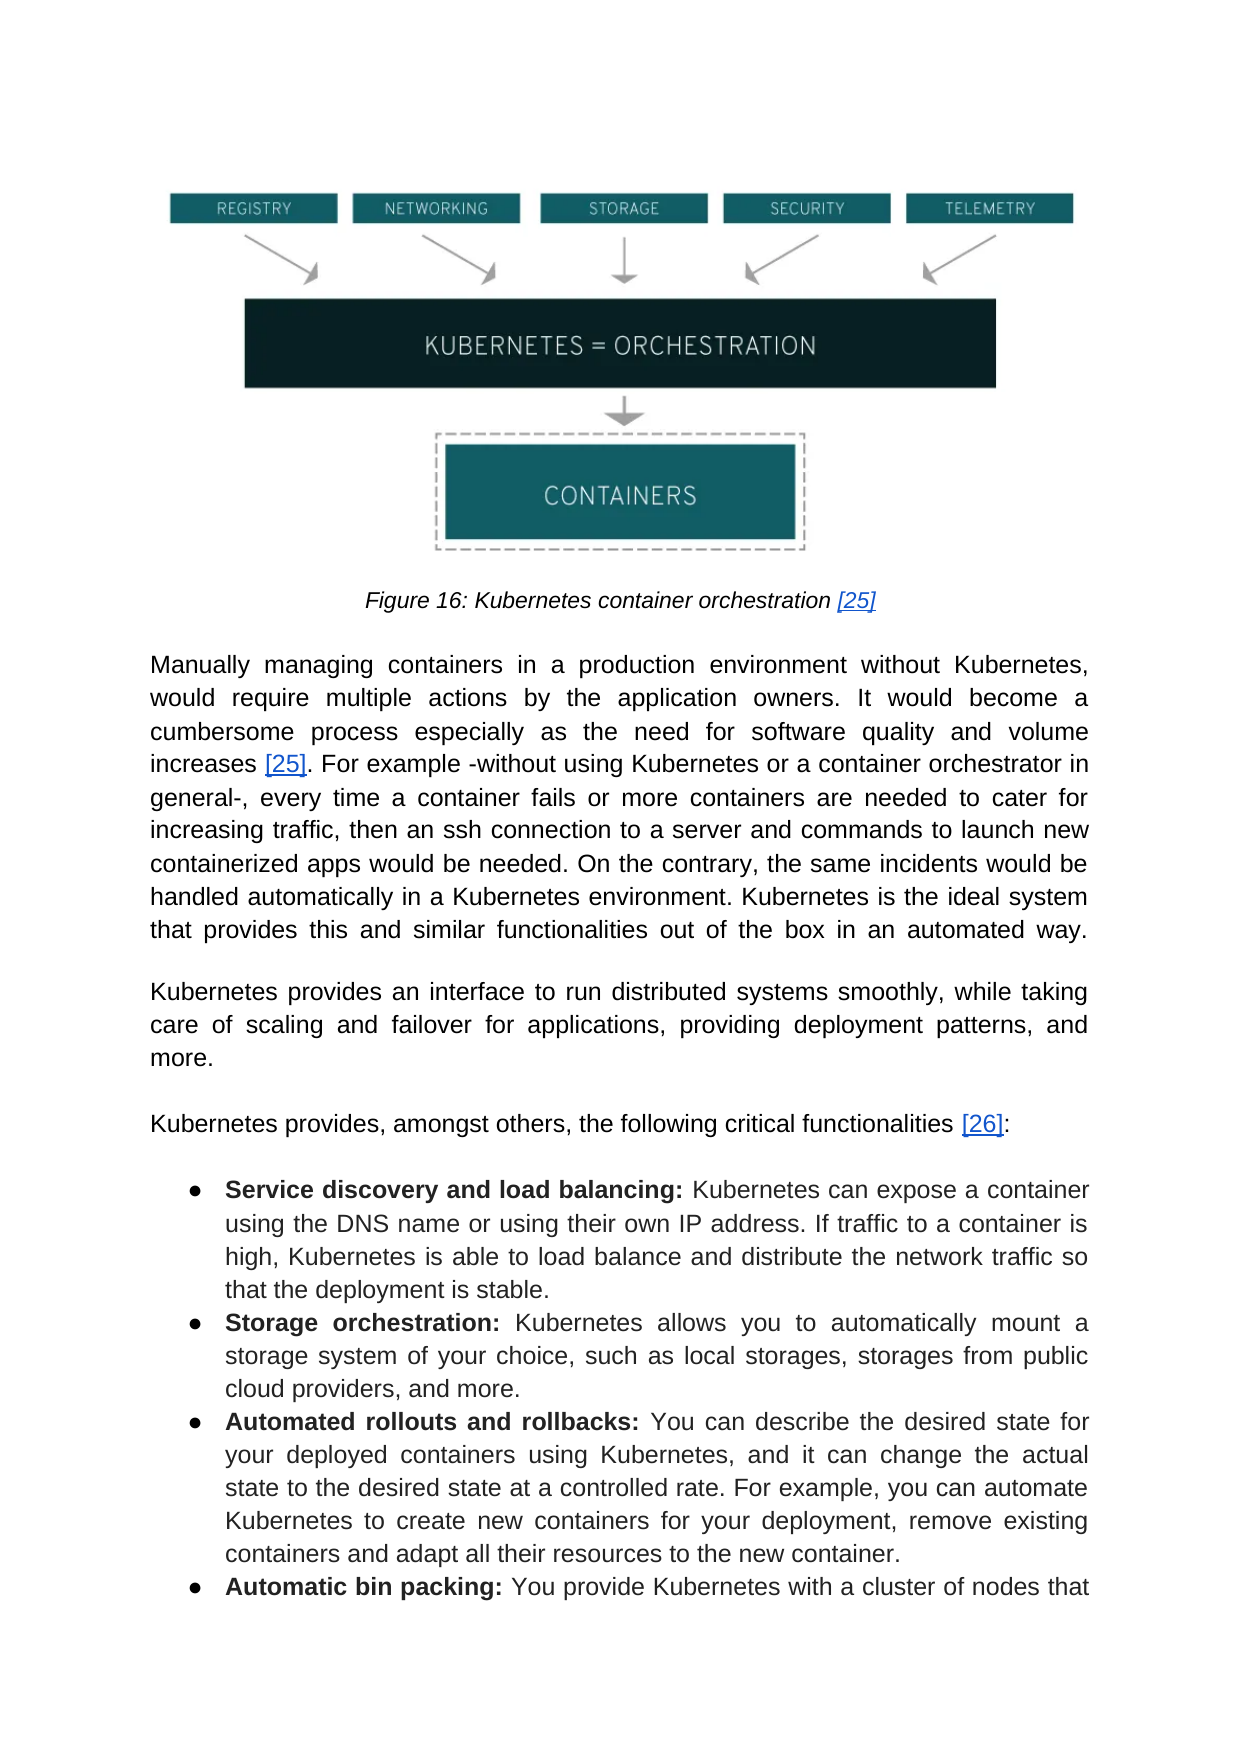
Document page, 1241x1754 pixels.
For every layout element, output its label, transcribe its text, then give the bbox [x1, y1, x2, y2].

list Storage orchestration: Kubernetes allows you to automatically mount a storage system of your choice, such as local storages, storages from public cloud providers, and more. [187, 1308, 1090, 1402]
picture [150, 150, 1091, 584]
list Service discovery and load balancing: Kubernetes can expose a container using the DNS name or using their own IP address. If traffic to a container is high, Kubernetes is able to load balance and distribute the network traffic so that the deployment is stable. [187, 1176, 1090, 1303]
list Automated rollouts and rollbacks: You can describe the desired state for your deployed containers using Kubernetes, and it can change the actual state to the desired state at a controlled rate. For example, you can automate Kubernetes to create new containers for your deployment, remove existing containers and adapt all their resources to the new container. [187, 1407, 1090, 1567]
text Kubernetes provides, amongst others, the following critical functionalities [26]: [150, 1109, 1090, 1138]
text Kubernetes provides an interface to run distributed systems smoothly, while taking care of scaling and failover for applications, providing deployment patterns, and more. [150, 977, 1090, 1072]
list Automatic bin packing: You provide Kubernetes with a cluster of nodes that [187, 1572, 1090, 1601]
text Manually managing containers in a production environment without Kubernetes, would require multiple actions by the application owners. It would become a cumbersome process especially as the need for software quality and volume increases [25]. For example -without using Kubernetes or a container orchestrator in general-, every time a container fails or more containers are needed to cater for increasing traffic, then an ssh connection to a server and commands to launch new containerized apps would be needed. On the contrary, the same incidents would be handled automatically in a Kubernetes environment. Kubernetes is the ideal system that provides this and similar functionalities out of the box in an automated way. [150, 650, 1090, 973]
text Figure 16: Kubernetes container orchestration [25] [150, 587, 1090, 613]
